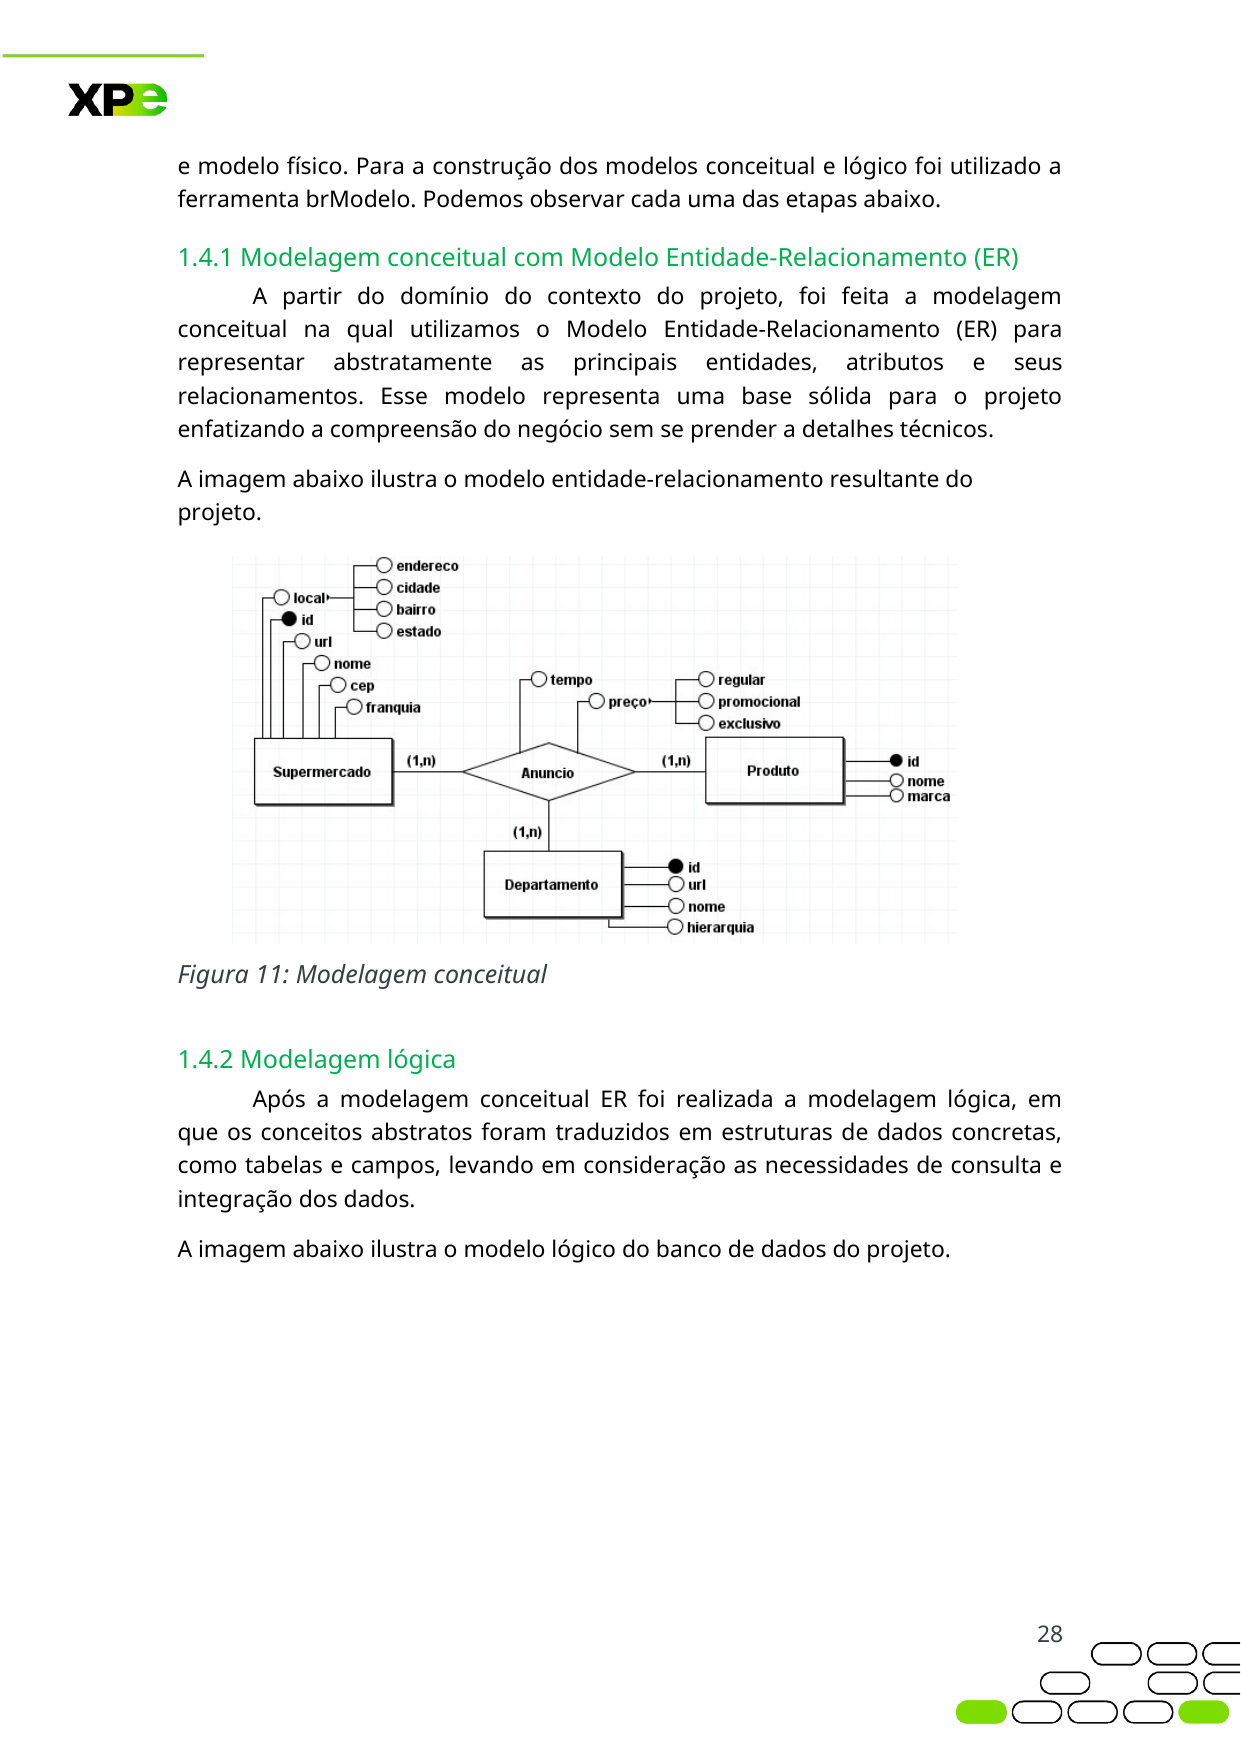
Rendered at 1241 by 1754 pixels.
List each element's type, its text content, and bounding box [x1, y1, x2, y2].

text Após a modelagem conceitual ER foi realizada a modelagem lógica, em que os conceitos abstratos foram traduzidos em estruturas de dados concretas, como tabelas e campos, levando em consideração as necessidades de consulta e integração dos dados. [177, 1080, 1063, 1214]
subtitle 1.4.1 Modelagem conceitual com Modelo Entidade-Relacionamento (ER) [177, 239, 1063, 273]
text e modelo físico. Para a construção dos modelos conceitual e lógico foi utilizado a ferramenta brModelo. Podemos observar cada uma das etapas abaixo. [177, 148, 1063, 214]
picture [955, 1642, 1241, 1724]
text A partir do domínio do contexto do projeto, foi feita a modelagem conceitual na qual utilizamos o Modelo Entidade-Relacionamento (ER) para representar abstratamente as principais entidades, atributos e seus relacionamentos. Esse modelo representa uma base sólida para o projeto enfatizando a compreensão do negócio sem se prender a detalhes técnicos. [177, 277, 1063, 444]
picture [231, 556, 958, 944]
text Figura 11: Modelagem conceitual [177, 557, 1012, 990]
subtitle 1.4.2 Modelagem lógica [177, 1042, 1063, 1076]
text A imagem abaixo ilustra o modelo entidade-relacionamento resultante do projeto. [177, 461, 1063, 527]
text A imagem abaixo ilustra o modelo lógico do banco de dados do projeto. [177, 1230, 1063, 1264]
picture [2, 51, 205, 148]
